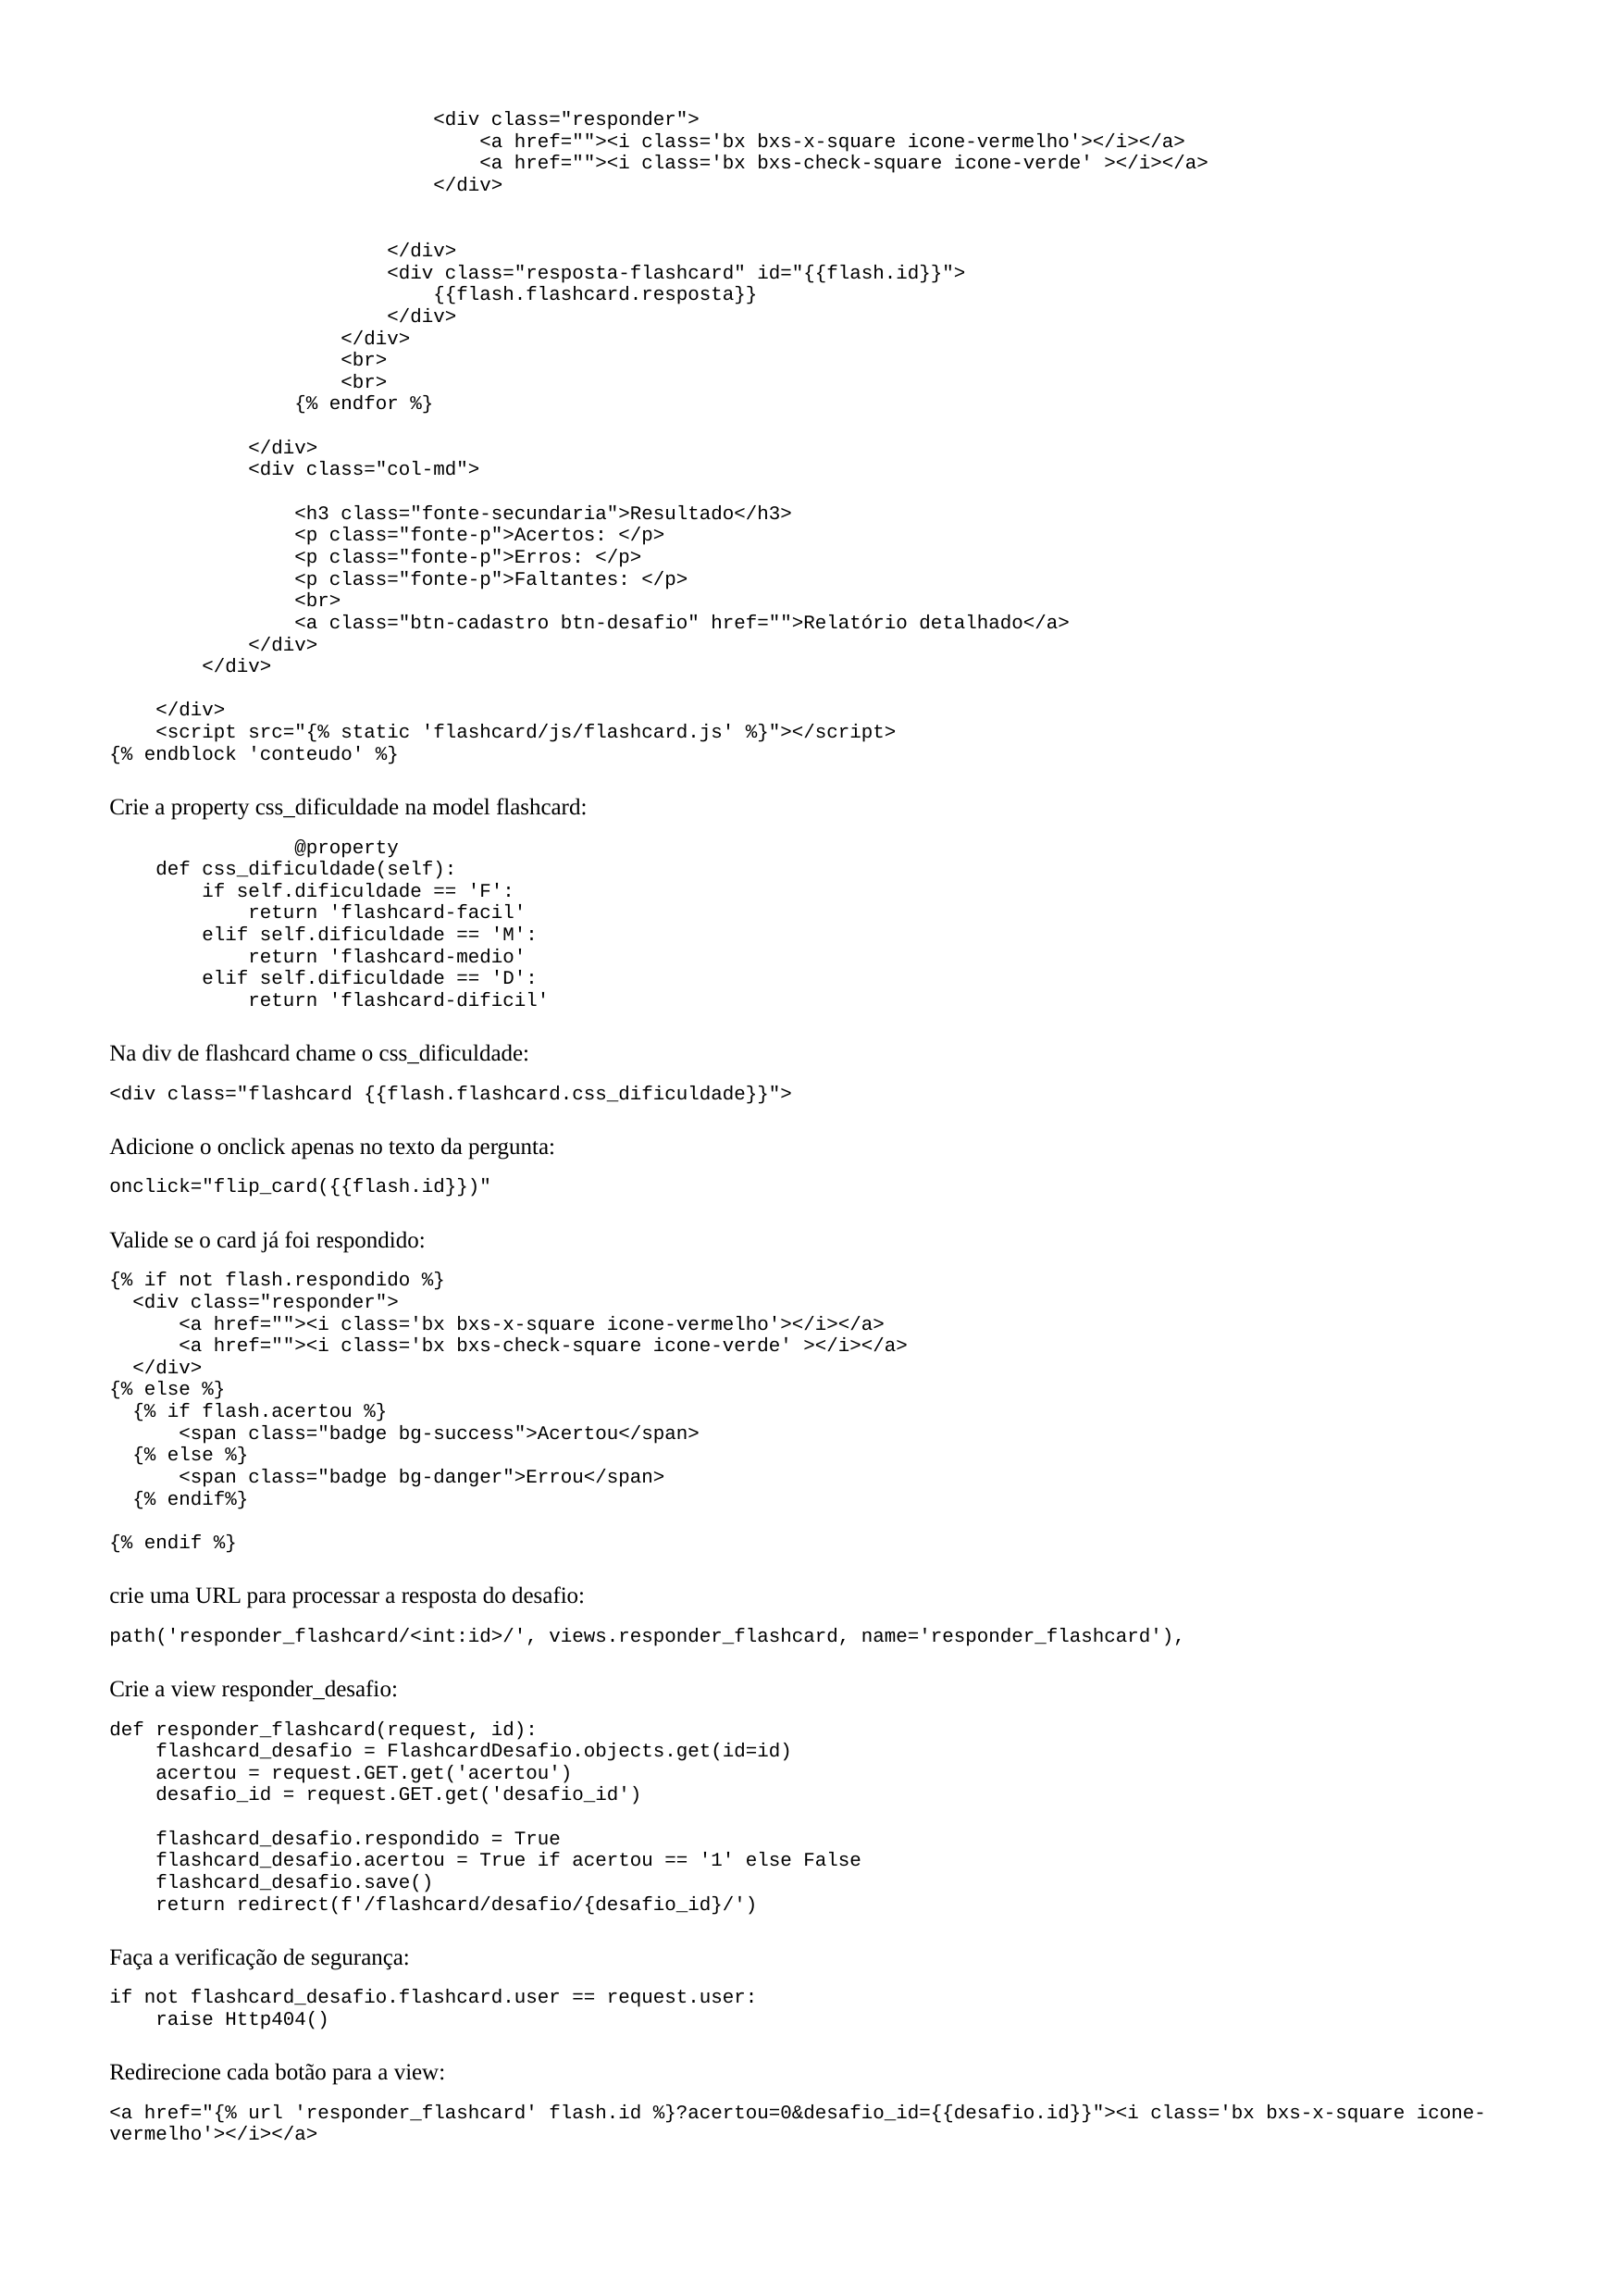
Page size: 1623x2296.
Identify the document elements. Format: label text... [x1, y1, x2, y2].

text <div class="col-md"> [109, 459, 1514, 481]
text {% endfor %} [109, 394, 1514, 416]
text return 'flashcard-dificil' [109, 990, 1514, 1012]
text <span class="badge bg-danger">Errou</span> [109, 1467, 1514, 1489]
text {% else %} [109, 1445, 1514, 1467]
text <div class="resposta-flashcard" id="{{flash.id}}"> [109, 263, 1514, 284]
text </div> [109, 701, 1514, 722]
text {% endblock 'conteudo' %} [109, 744, 1514, 765]
text <p class="fonte-p">Faltantes: </p> [109, 569, 1514, 590]
text </div> [109, 438, 1514, 459]
text def responder_flashcard(request, id): [109, 1719, 1514, 1741]
text </div> [109, 175, 1514, 197]
text Redirecione cada botão para a view: [109, 2058, 1514, 2085]
text <div class="responder"> [109, 1292, 1514, 1313]
text acertou = request.GET.get('acertou') [109, 1763, 1514, 1784]
text desafio_id = request.GET.get('desafio_id') [109, 1784, 1514, 1806]
text </div> [109, 306, 1514, 328]
text elif self.dificuldade == 'M': [109, 925, 1514, 947]
text <div class="responder"> [109, 109, 1514, 131]
text <a href=""><i class='bx bxs-check-square icone-verde' ></i></a> [109, 153, 1514, 175]
text <a href="{% url 'responder_flashcard' flash.id %}?acertou=0&desafio_id={{desafio.id}}"><i class='bx bxs-x-square icone-vermelho'></i></a> [109, 2103, 1514, 2146]
text <div class="flashcard {{flash.flashcard.css_dificuldade}}"> [109, 1084, 1514, 1105]
text {% if flash.acertou %} [109, 1401, 1514, 1423]
text elif self.dificuldade == 'D': [109, 968, 1514, 990]
text <a href=""><i class='bx bxs-x-square icone-vermelho'></i></a> [109, 1313, 1514, 1335]
text {{flash.flashcard.resposta}} [109, 284, 1514, 306]
text Na div de flashcard chame o css_dificuldade: [109, 1039, 1514, 1066]
text Adicione o onclick apenas no texto da pergunta: [109, 1133, 1514, 1160]
text <br> [109, 372, 1514, 394]
text flashcard_desafio.acertou = True if acertou == '1' else False [109, 1850, 1514, 1872]
text path('responder_flashcard/<int:id>/', views.responder_flashcard, name='responder_flashcard'), [109, 1626, 1514, 1647]
text Crie a view responder_desafio: [109, 1675, 1514, 1702]
text return redirect(f'/flashcard/desafio/{desafio_id}/') [109, 1894, 1514, 1916]
text <br> [109, 590, 1514, 613]
text def css_dificuldade(self): [109, 859, 1514, 881]
text <span class="badge bg-success">Acertou</span> [109, 1423, 1514, 1445]
text flashcard_desafio.respondido = True [109, 1829, 1514, 1850]
text <script src="{% static 'flashcard/js/flashcard.js' %}"></script> [109, 722, 1514, 744]
text </div> [109, 635, 1514, 656]
text <p class="fonte-p">Erros: </p> [109, 547, 1514, 569]
text <a href=""><i class='bx bxs-x-square icone-vermelho'></i></a> [109, 131, 1514, 153]
text {% endif%} [109, 1489, 1514, 1510]
text flashcard_desafio.save() [109, 1872, 1514, 1894]
text </div> [109, 241, 1514, 263]
text return 'flashcard-medio' [109, 947, 1514, 968]
text </div> [109, 1358, 1514, 1380]
text <p class="fonte-p">Acertos: </p> [109, 525, 1514, 547]
text {% if not flash.respondido %} [109, 1270, 1514, 1292]
text if self.dificuldade == 'F': [109, 881, 1514, 903]
text Faça a verificação de segurança: [109, 1943, 1514, 1969]
text @property [109, 837, 1514, 859]
text {% endif %} [109, 1533, 1514, 1555]
text Valide se o card já foi respondido: [109, 1226, 1514, 1252]
text <br> [109, 350, 1514, 372]
text crie uma URL para processar a resposta do desafio: [109, 1582, 1514, 1608]
text if not flashcard_desafio.flashcard.user == request.user: [109, 1987, 1514, 2009]
text </div> [109, 656, 1514, 678]
text <a class="btn-cadastro btn-desafio" href="">Relatório detalhado</a> [109, 613, 1514, 635]
text <a href=""><i class='bx bxs-check-square icone-verde' ></i></a> [109, 1335, 1514, 1358]
text return 'flashcard-facil' [109, 903, 1514, 925]
text <h3 class="fonte-secundaria">Resultado</h3> [109, 503, 1514, 525]
text </div> [109, 328, 1514, 350]
text {% else %} [109, 1380, 1514, 1401]
text raise Http404() [109, 2009, 1514, 2031]
text Crie a property css_dificuldade na model flashcard: [109, 793, 1514, 820]
text onclick="flip_card({{flash.id}})" [109, 1177, 1514, 1198]
text flashcard_desafio = FlashcardDesafio.objects.get(id=id) [109, 1741, 1514, 1763]
